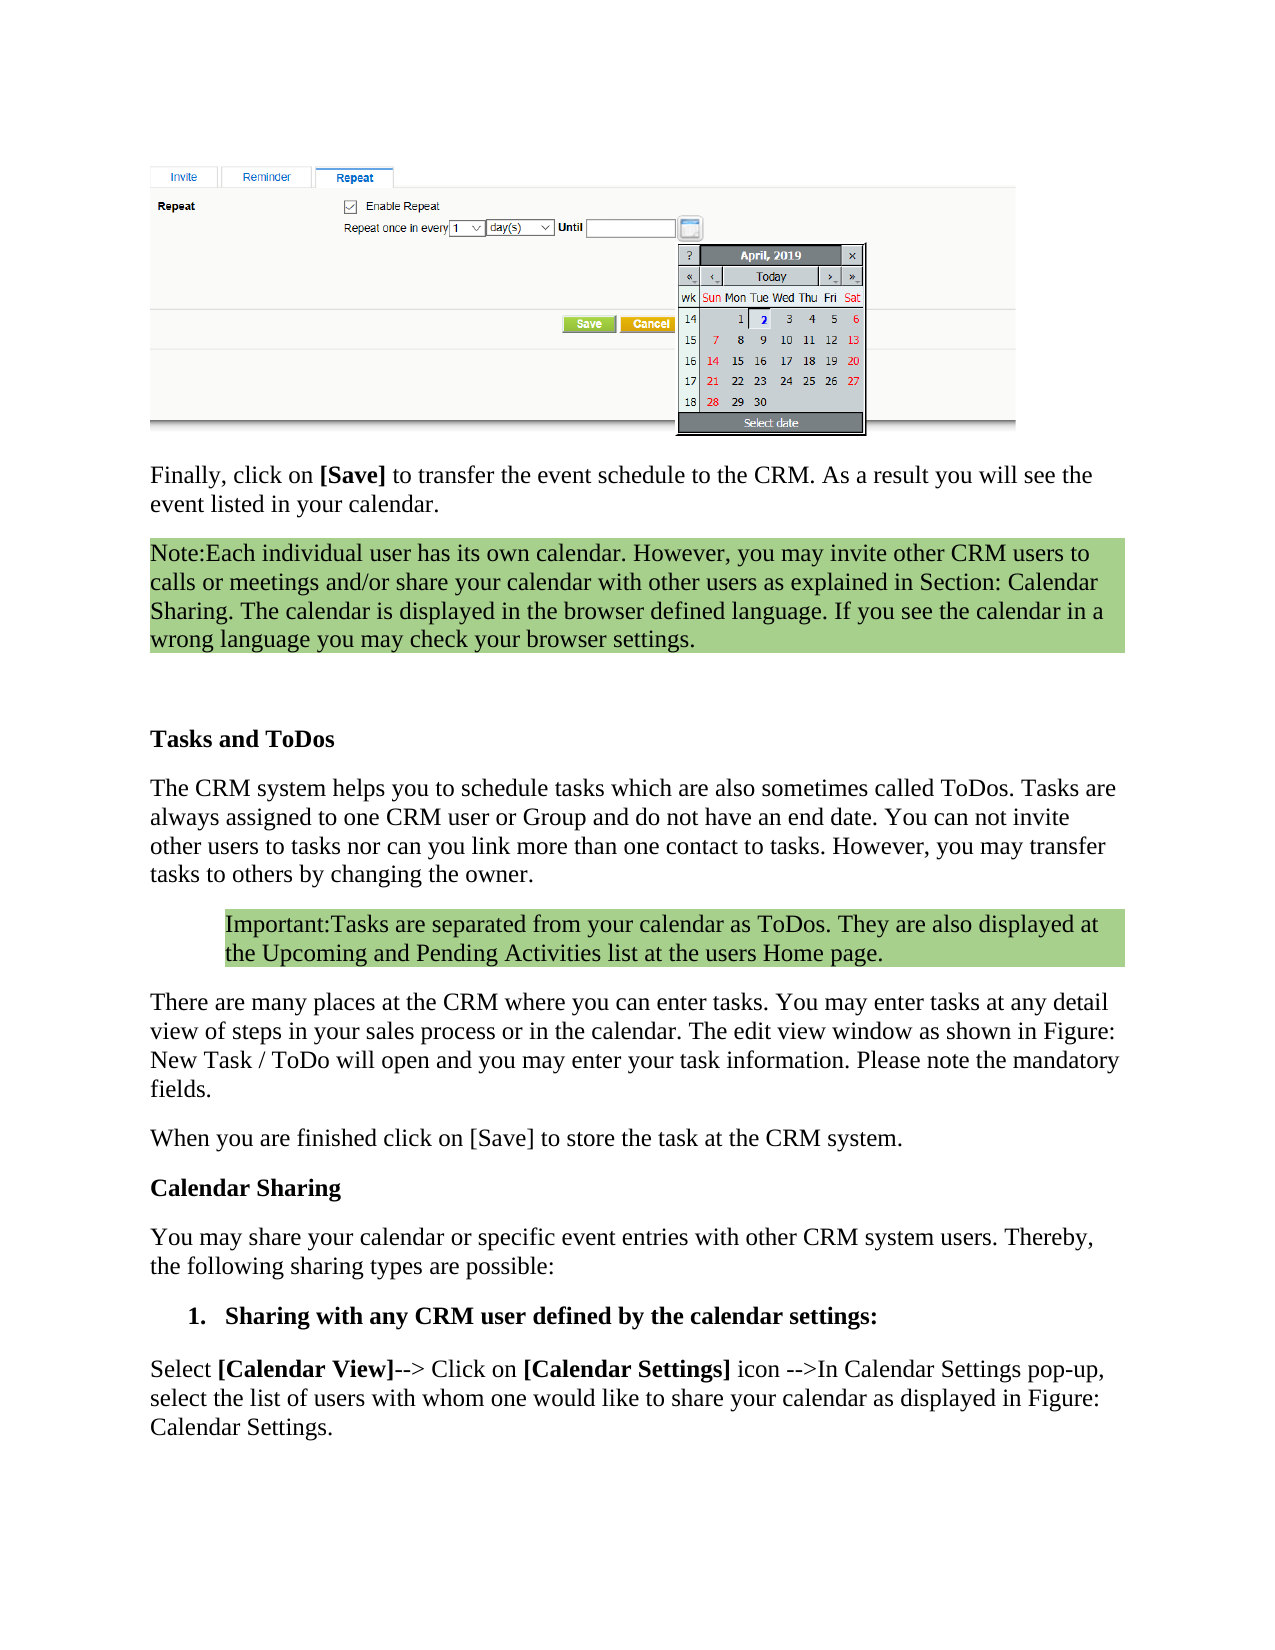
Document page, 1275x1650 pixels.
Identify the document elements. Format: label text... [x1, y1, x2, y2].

list Sharing with any CRM user defined by the calendar settings: [187, 1301, 1125, 1329]
text Finally, click on [Save] to transfer the event schedule to the CRM. As a result you will see the event listed in your calendar. [150, 460, 1125, 517]
text Important:Tasks are separated from your calendar as ToDos. They are also displayed at the Upcoming and Pending Activities list at the users Home page. [225, 909, 1125, 967]
picture [150, 150, 1016, 439]
text Note:Each individual user has its own calendar. However, you may invite other CRM users to calls or meetings and/or share your calendar with other users as explained in Section: Calendar Sharing. The calendar is displayed in the browser defined language. If you see the calendar in a wrong language you may check your browser settings. [150, 538, 1125, 653]
text When you are finished click on [Save] to store the task at the CRM system. [150, 1123, 1125, 1152]
text You may share your calendar or specific event entries with other CRM system users. Thereby, the following sharing types are possible: [150, 1222, 1125, 1280]
text Tasks and ToDos [150, 724, 1125, 752]
text The CRM system helps you to schedule tasks which are also sometimes called ToDos. Tasks are always assigned to one CRM user or Group and do not have an end date. You can not invite other users to tasks nor can you link more than one contact to tasks. However, you may transfer tasks to others by changing the owner. [150, 773, 1125, 888]
text Calendar Sharing [150, 1173, 1125, 1202]
text There are many places at the CRM where you can enter tasks. You may enter tasks at any detail view of steps in your sales process or in the calendar. The edit view window as shown in Figure: New Task / ToDo will open and you may enter your task information. Please note the mandatory fields. [150, 987, 1125, 1102]
text Select [Calendar View]--> Click on [Calendar Settings] icon -->In Calendar Settings pop-up, select the list of users with whom one would like to share your calendar as displayed in Figure: Calendar Settings. [150, 1354, 1125, 1441]
